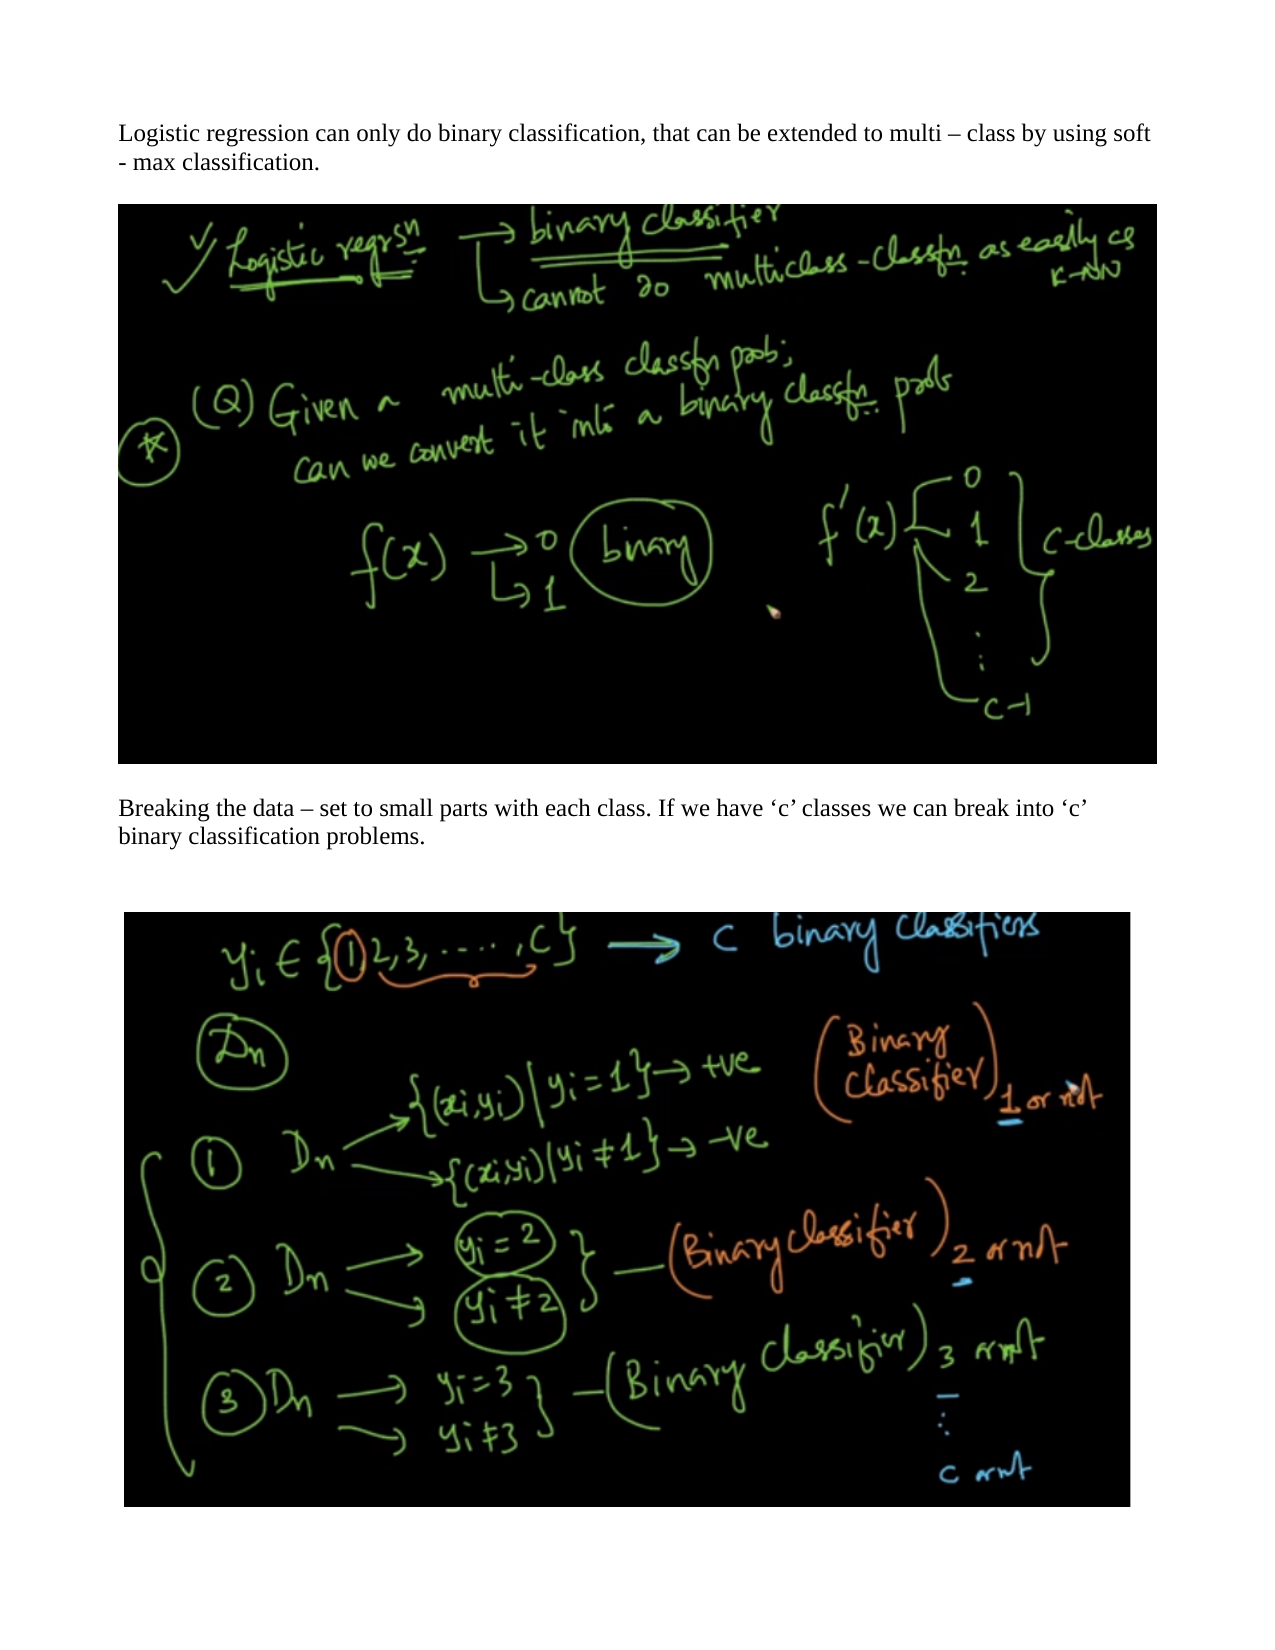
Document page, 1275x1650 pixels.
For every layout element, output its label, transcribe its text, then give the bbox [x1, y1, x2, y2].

text Logistic regression can only do binary classification, that can be extended to multi – class by using soft - max classification. [118, 118, 1157, 176]
text Breaking the data – set to small parts with each class. If we have ‘c’ classes we can break into ‘c’ binary classification problems. [118, 793, 1157, 850]
picture [118, 204, 1157, 764]
picture [124, 912, 1131, 1507]
